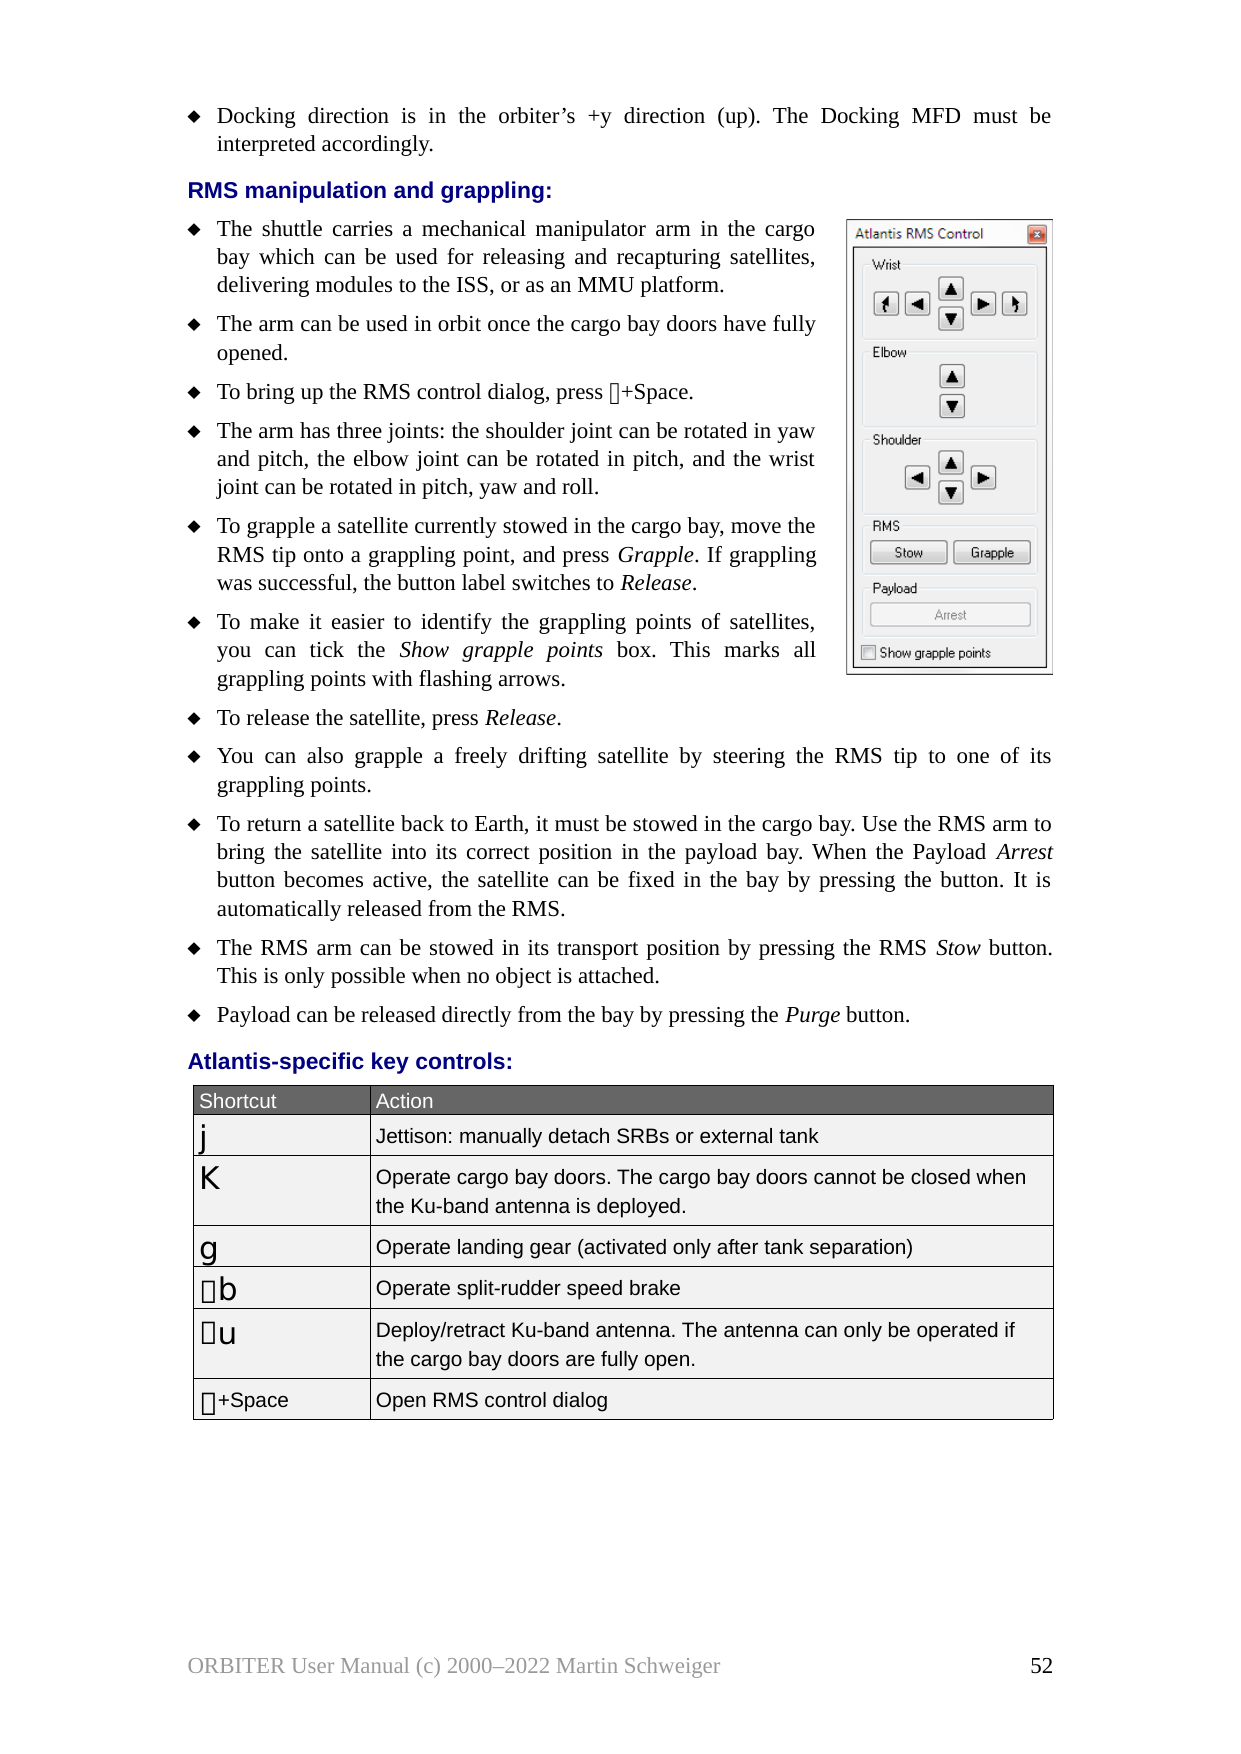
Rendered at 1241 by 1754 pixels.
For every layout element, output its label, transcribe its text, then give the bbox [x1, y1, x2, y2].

list To bring up the RMS control dialog, press +Space. [187, 376, 846, 405]
list Payload can be released directly from the bay by pressing the Purge button. [187, 1000, 1053, 1028]
table_cell Deploy/retract Ku-band antenna. The antenna can only be operated if the cargo bay doors are fully open. [371, 1309, 1053, 1378]
list To return a satellite back to Earth, it must be stowed in the cargo bay. Use the RMS arm to bring the satellite into its correct position in the payload bay. When the Payload Arrest button becomes active, the satellite can be fixed in the bay by pressing the button. It is automatically released from the RMS. [187, 808, 1053, 922]
table_cell Operate cargo bay doors. The cargo bay doors cannot be closed when the Ku-band antenna is deployed. [371, 1156, 1053, 1225]
list You can also grapple a freely drifting satellite by steering the RMS tip to one of its grappling points. [187, 741, 1053, 798]
table_cell K [194, 1156, 370, 1225]
list To grapple a satellite currently stowed in the cargo bay, move the RMS tip onto a grappling point, and press Grapple. If grappling was successful, the button label switches to Release. [187, 511, 846, 596]
subtitle Atlantis-specific key controls: [187, 1048, 1053, 1074]
table_cell b [194, 1267, 370, 1308]
table_header Shortcut [194, 1086, 370, 1114]
table_cell Operate landing gear (activated only after tank separation) [371, 1226, 1053, 1266]
list The RMS arm can be stowed in its transport position by pressing the RMS Stow button. This is only possible when no object is attached. [187, 932, 1053, 989]
list To make it easier to identify the grappling points of satellites, you can tick the Show grapple points box. This marks all grappling points with flashing arrows. [187, 607, 1053, 692]
table_header Action [371, 1086, 1053, 1114]
list The arm can be used in orbit once the cargo bay doors have fully opened. [187, 309, 846, 366]
table_cell j [194, 1115, 370, 1155]
table_cell Operate split-rudder speed brake [371, 1267, 1053, 1308]
list Docking direction is in the orbiter’s +y direction (up). The Docking MFD must be interpreted accordingly. [187, 100, 1053, 157]
table_cell g [194, 1226, 370, 1266]
picture [846, 219, 1053, 675]
list The shuttle carries a mechanical manipulator arm in the cargo bay which can be used for releasing and recapturing satellites, delivering modules to the ISS, or as an MMU platform. [187, 213, 1053, 298]
table_cell Jettison: manually detach SRBs or external tank [371, 1115, 1053, 1155]
list The arm has three joints: the shoulder joint can be rotated in yaw and pitch, the elbow joint can be rotated in pitch, and the wrist joint can be rotated in pitch, yaw and roll. [187, 415, 846, 500]
table_cell +Space [194, 1379, 370, 1419]
list To release the satellite, press Release. [187, 702, 1053, 731]
table_cell u [194, 1309, 370, 1378]
table_cell Open RMS control dialog [371, 1379, 1053, 1419]
subtitle RMS manipulation and grappling: [187, 177, 1053, 203]
